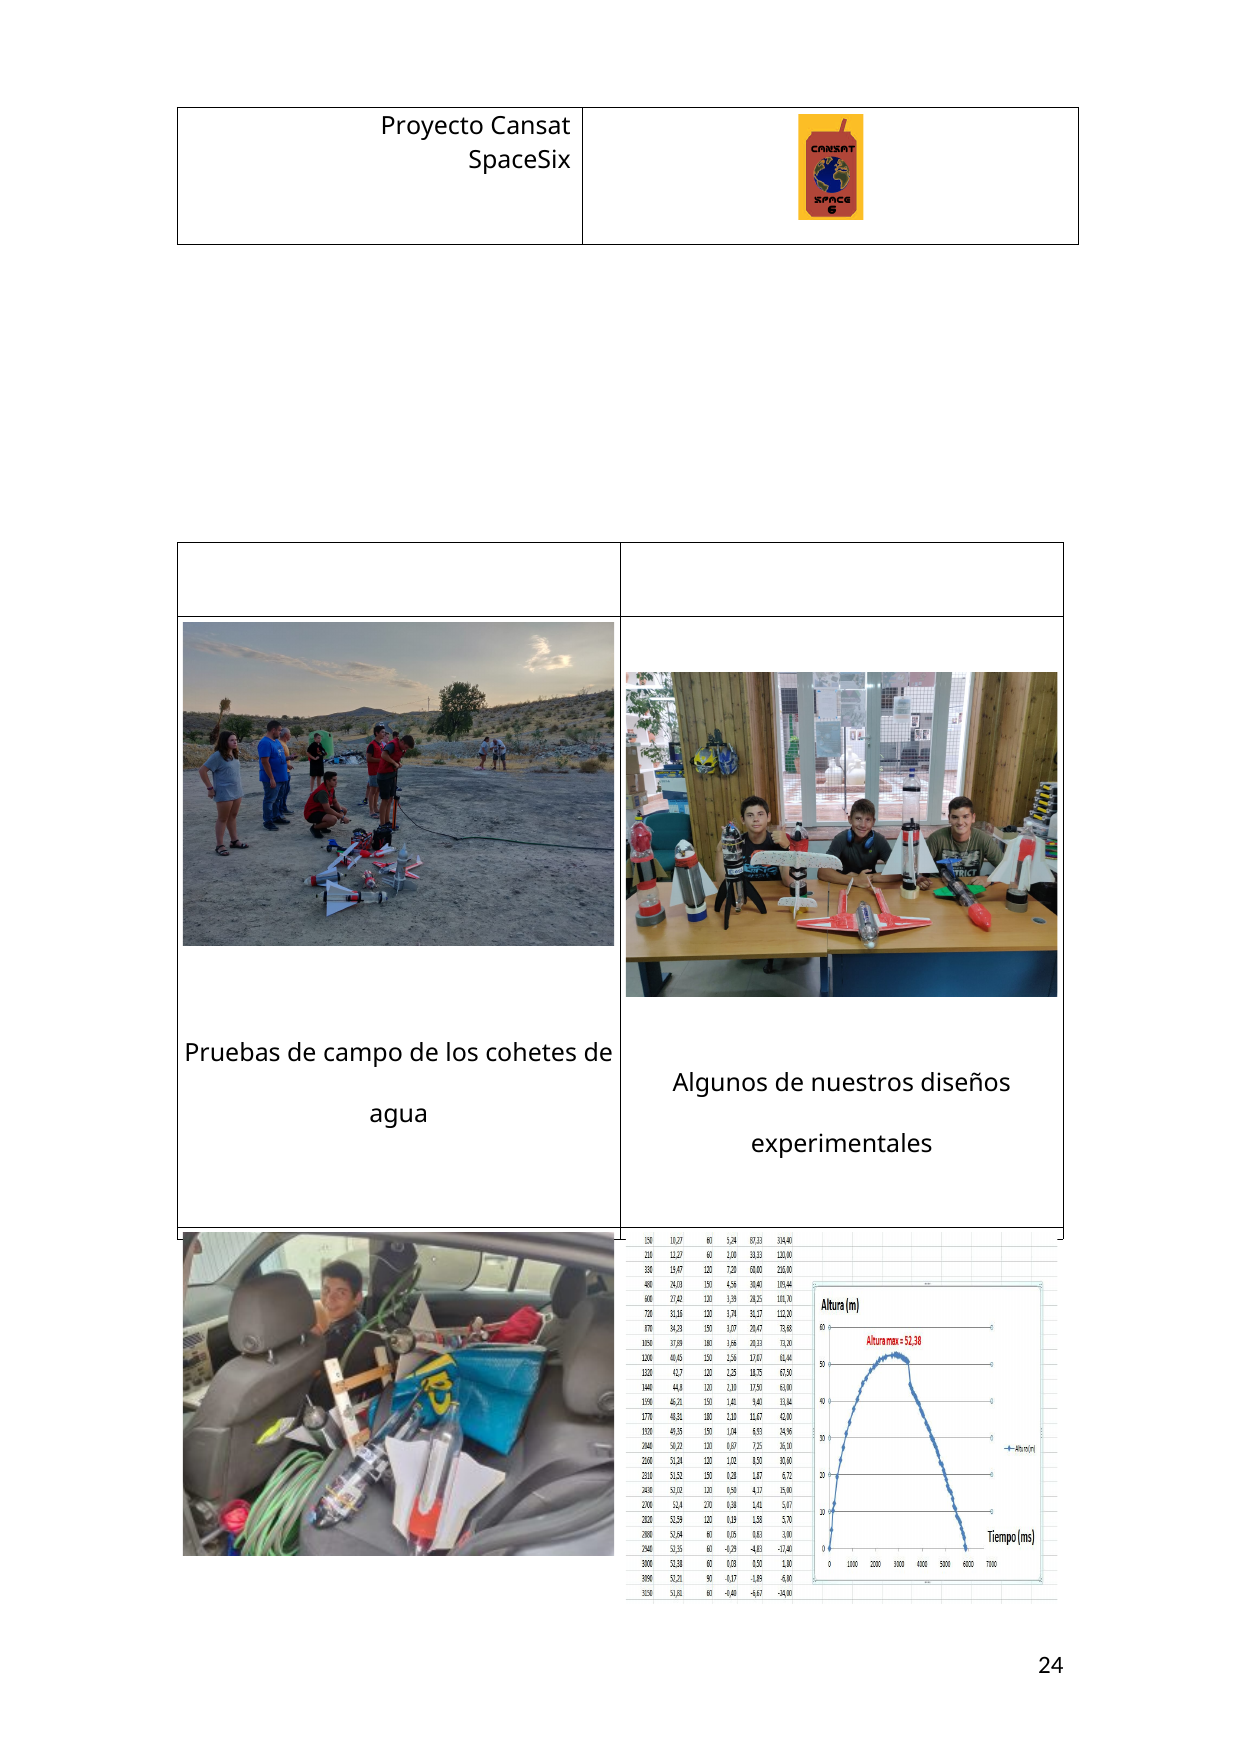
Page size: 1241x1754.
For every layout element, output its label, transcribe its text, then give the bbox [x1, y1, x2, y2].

table_header [178, 543, 620, 616]
picture [798, 114, 864, 220]
table_cell Algunos de nuestros diseños experimentales [621, 617, 1063, 1227]
table_cell [178, 1228, 620, 1238]
picture [182, 1232, 615, 1556]
picture [182, 622, 615, 946]
picture [625, 1232, 1058, 1604]
table_cell Pruebas de campo de los cohetes de agua [178, 617, 620, 1227]
table_cell [621, 1228, 1063, 1238]
picture [625, 672, 1058, 997]
table_header [621, 543, 1063, 616]
